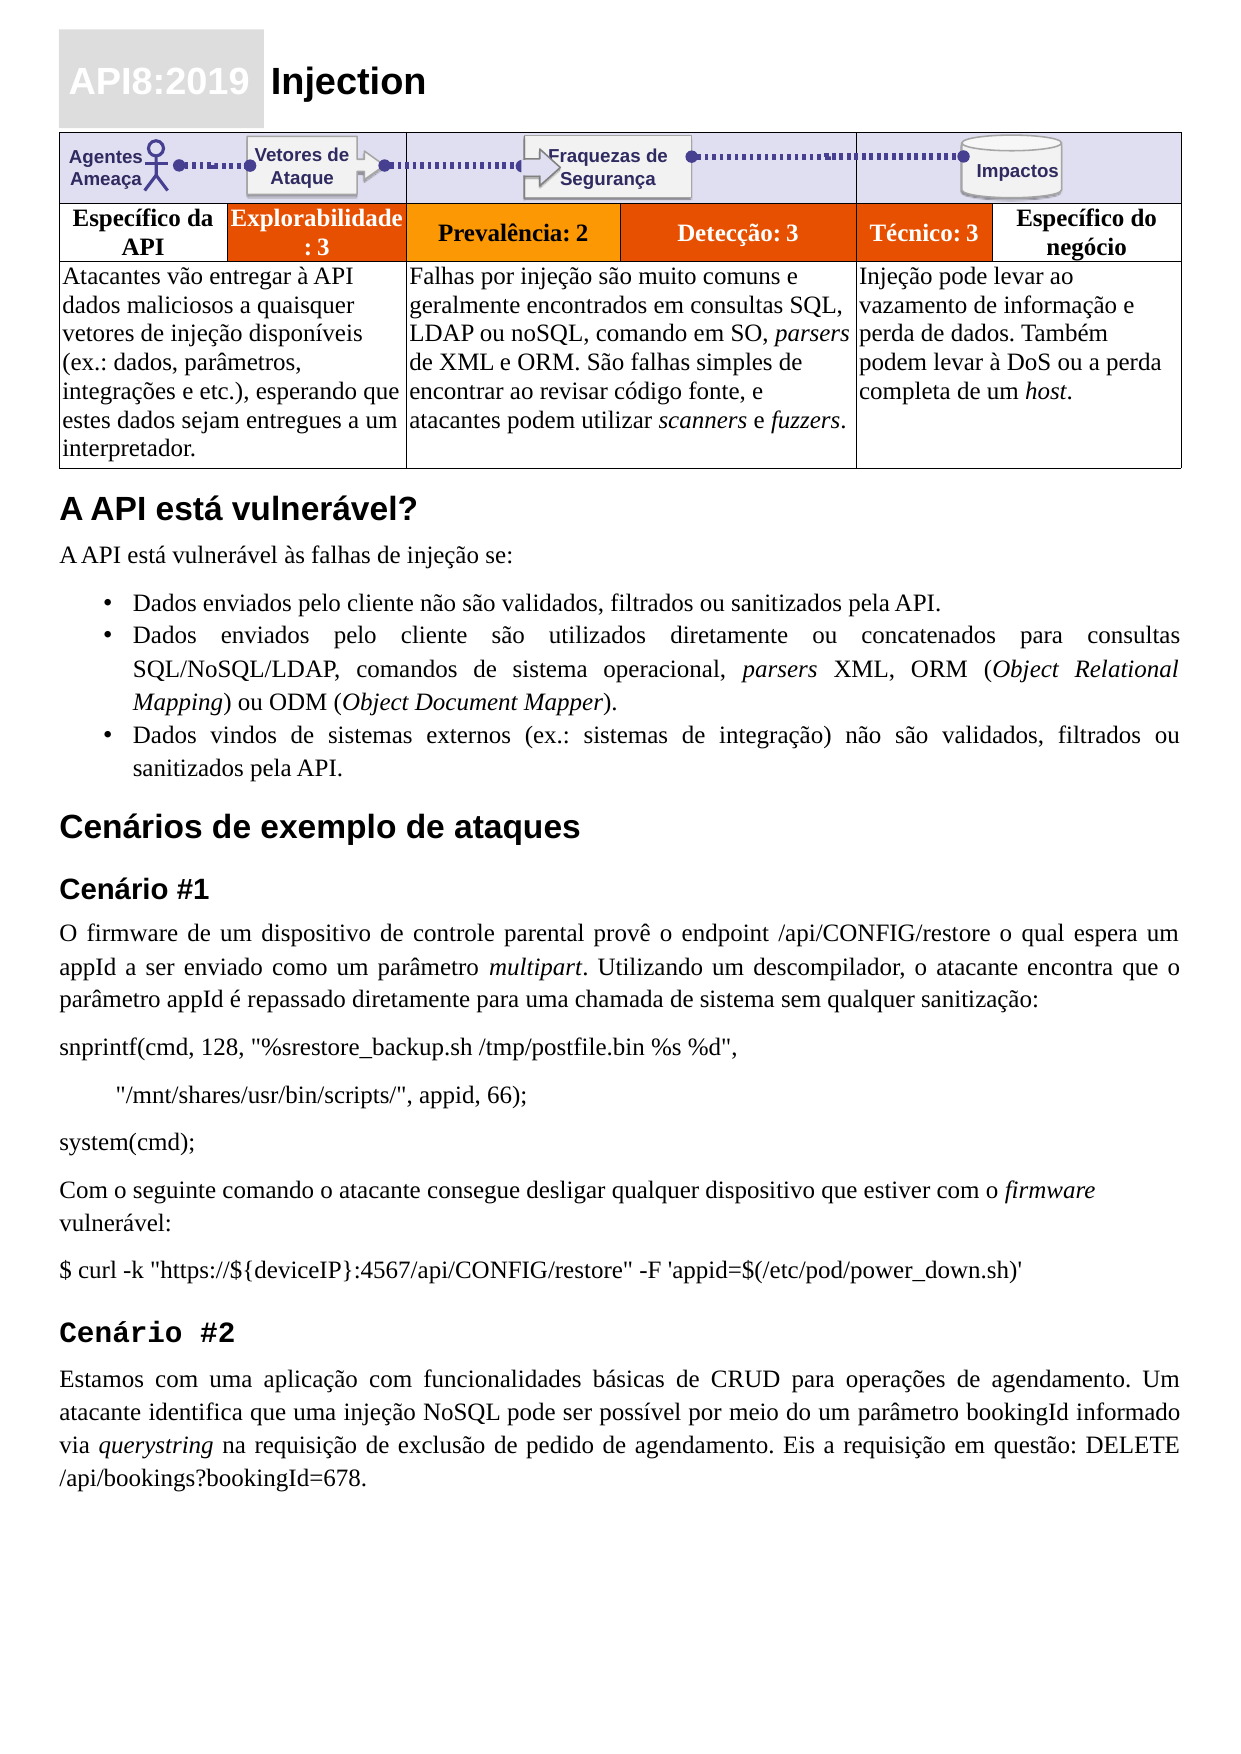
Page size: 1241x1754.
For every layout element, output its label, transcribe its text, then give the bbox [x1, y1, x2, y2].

text O firmware de um dispositivo de controle parental provê o endpoint /api/CONFIG/restore o qual espera um appId a ser enviado como um parâmetro multipart. Utilizando um descompilador, o atacante encontra que o parâmetro appId é repassado diretamente para uma chamada de sistema sem qualquer sanitização: [59, 918, 1181, 1013]
table_header [407, 133, 620, 203]
text "/mnt/shares/usr/bin/scripts/", appid, 66); [59, 1080, 1181, 1108]
subtitle A API está vulnerável? [59, 489, 1181, 527]
text snprintf(cmd, 128, "%srestore_backup.sh /tmp/postfile.bin %s %d", [59, 1032, 1181, 1061]
subtitle Cenários de exemplo de ataques [59, 807, 1181, 845]
table_header [60, 133, 227, 203]
text A API está vulnerável às falhas de injeção se: [59, 540, 1181, 569]
table_cell Específico da API [60, 204, 227, 261]
table_header [227, 133, 406, 203]
subtitle Cenário #1 [59, 872, 1181, 906]
table_cell Técnico: 3 [857, 204, 992, 261]
table_cell Prevalência: 2 [407, 204, 620, 261]
table_header [857, 133, 992, 203]
text Com o seguinte comando o atacante consegue desligar qualquer dispositivo que estiver com o firmware vulnerável: [59, 1175, 1181, 1237]
list Dados vindos de sistemas externos (ex.: sistemas de integração) não são validados, filtrados ou sanitizados pela API. [103, 720, 1181, 781]
table_header [620, 133, 856, 203]
subtitle Cenário #2 [59, 1318, 1181, 1351]
table_cell Específico do negócio [993, 204, 1181, 261]
table_cell Falhas por injeção são muito comuns e geralmente encontrados em consultas SQL, LDAP ou noSQL, comando em SO, parsers de XML e ORM. São falhas simples de encontrar ao revisar código fonte, e atacantes podem utilizar scanners e fuzzers. [407, 262, 856, 468]
table_header [992, 133, 1181, 203]
text Estamos com uma aplicação com funcionalidades básicas de CRUD para operações de agendamento. Um atacante identifica que uma injeção NoSQL pode ser possível por meio do um parâmetro bookingId informado via querystring na requisição de exclusão de pedido de agendamento. Eis a requisição em questão: DELETE /api/bookings?bookingId=678. [59, 1364, 1181, 1491]
table_cell Detecção: 3 [621, 204, 856, 261]
text $ curl -k "https://${deviceIP}:4567/api/CONFIG/restore" -F 'appid=$(/etc/pod/power_down.sh)' [59, 1256, 1181, 1284]
table_cell Explorabilidade: 3 [228, 204, 406, 261]
text system(cmd); [59, 1127, 1181, 1156]
list Dados enviados pelo cliente são utilizados diretamente ou concatenados para consultas SQL/NoSQL/LDAP, comandos de sistema operacional, parsers XML, ORM (Object Relational Mapping) ou ODM (Object Document Mapper). [103, 621, 1181, 715]
table_cell Injeção pode levar ao vazamento de informação e perda de dados. Também podem levar à DoS ou a perda completa de um host. [857, 262, 1181, 468]
list Dados enviados pelo cliente não são validados, filtrados ou sanitizados pela API. [103, 588, 1181, 616]
table_cell Atacantes vão entregar à API dados maliciosos a quaisquer vetores de injeção disponíveis (ex.: dados, parâmetros, integrações e etc.), esperando que estes dados sejam entregues a um interpretador. [60, 262, 406, 468]
